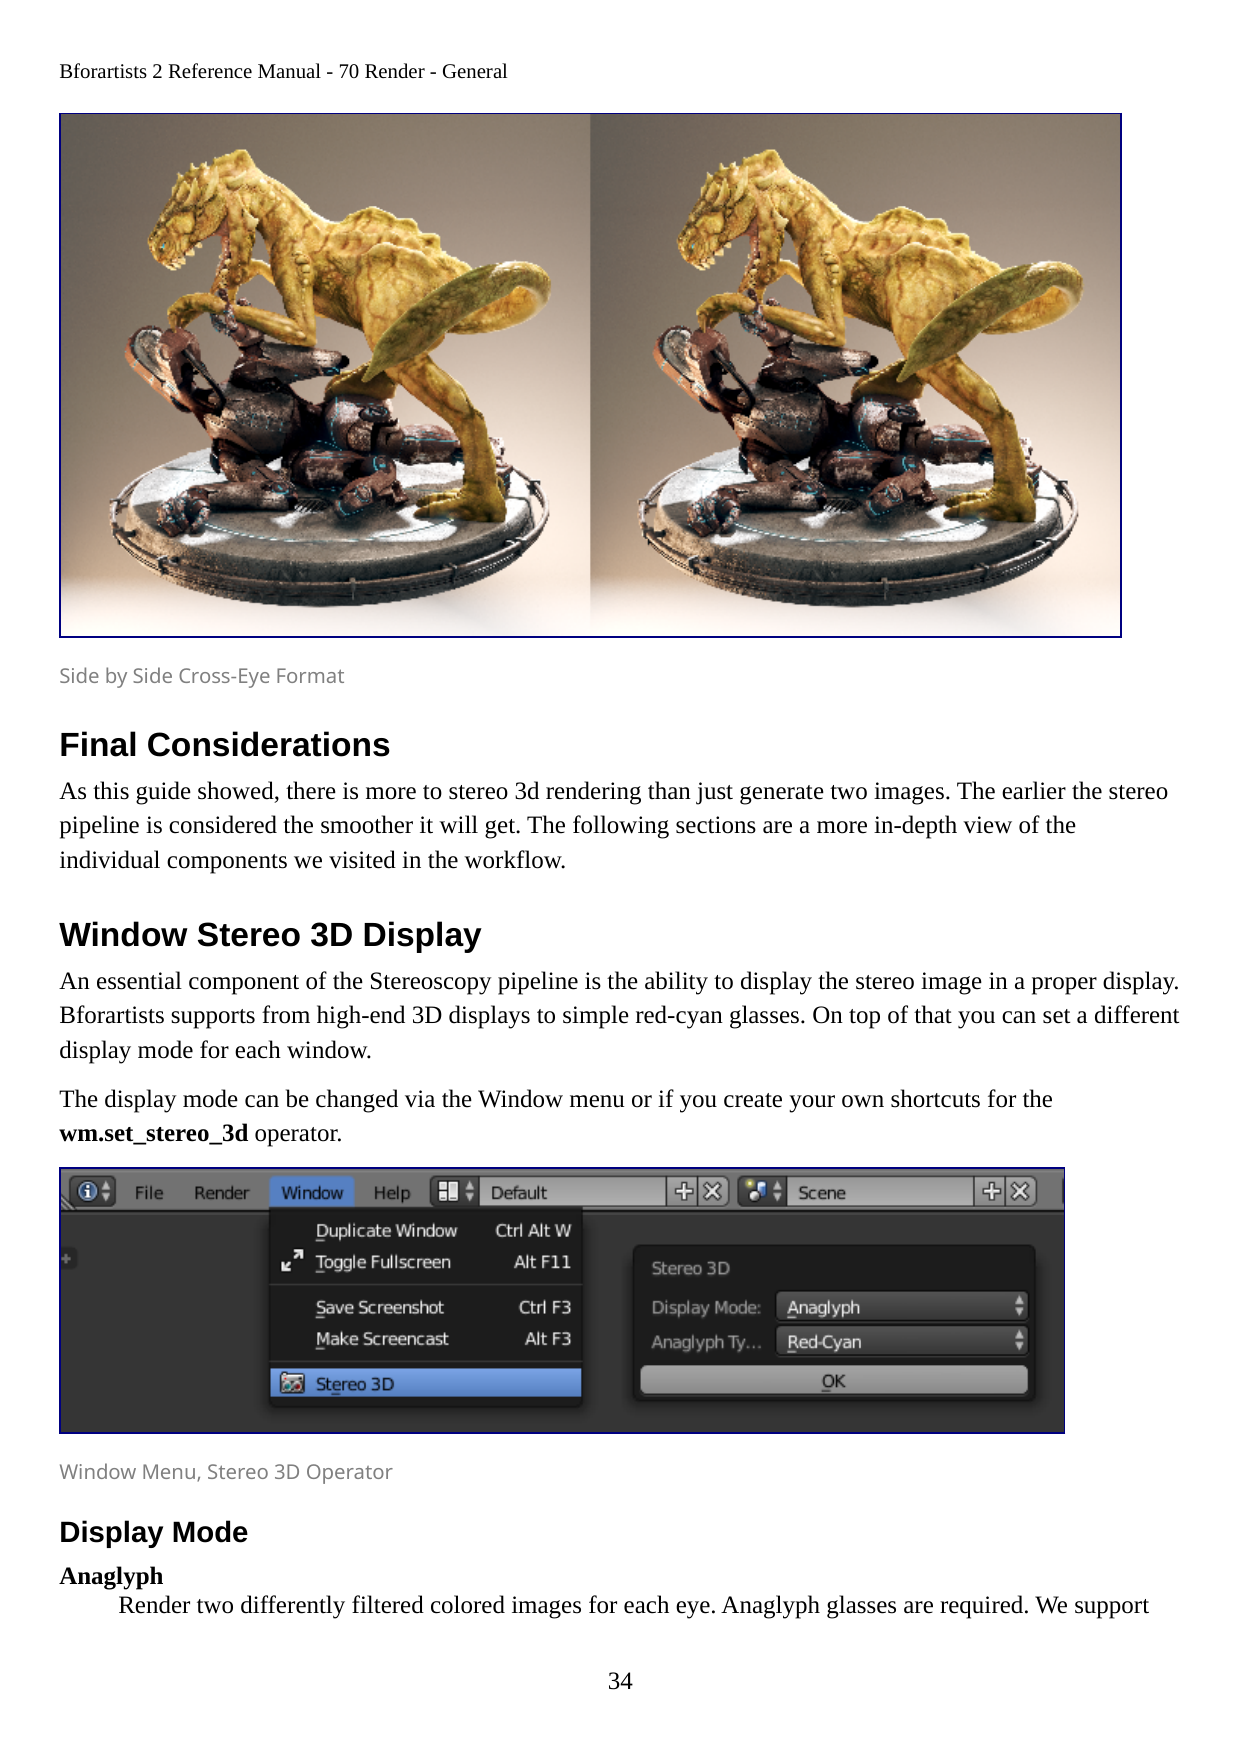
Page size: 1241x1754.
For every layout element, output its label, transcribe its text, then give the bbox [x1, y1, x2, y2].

text The display mode can be changed via the Window menu or if you create your own shortcuts for the wm.set_stereo_3d operator. [59, 1084, 1181, 1147]
subtitle Final Considerations [59, 724, 1181, 763]
text Side by Side Cross-Eye Format [59, 658, 1181, 689]
picture [61, 114, 1120, 636]
subtitle Window Stereo 3D Display [59, 914, 1181, 953]
list Render two differently filtered colored images for each eye. Anaglyph glasses are required. We support [118, 1590, 1181, 1618]
text An essential component of the Stereoscopy pipeline is the ability to display the stereo image in a proper display. Bforartists supports from high-end 3D displays to simple red-cyan glasses. On top of that you can set a different display mode for each window. [59, 966, 1181, 1063]
subtitle Display Mode [59, 1515, 1181, 1548]
subtitle Anaglyph [59, 1561, 1181, 1590]
text Window Menu, Stereo 3D Operator [59, 1454, 1181, 1486]
text As this guide showed, there is more to stereo 3d rendering than just generate two images. The earlier the stereo pipeline is considered the smoother it will get. The following sections are a more in-depth view of the individual components we visited in the workflow. [59, 776, 1181, 873]
picture [61, 1169, 1064, 1432]
